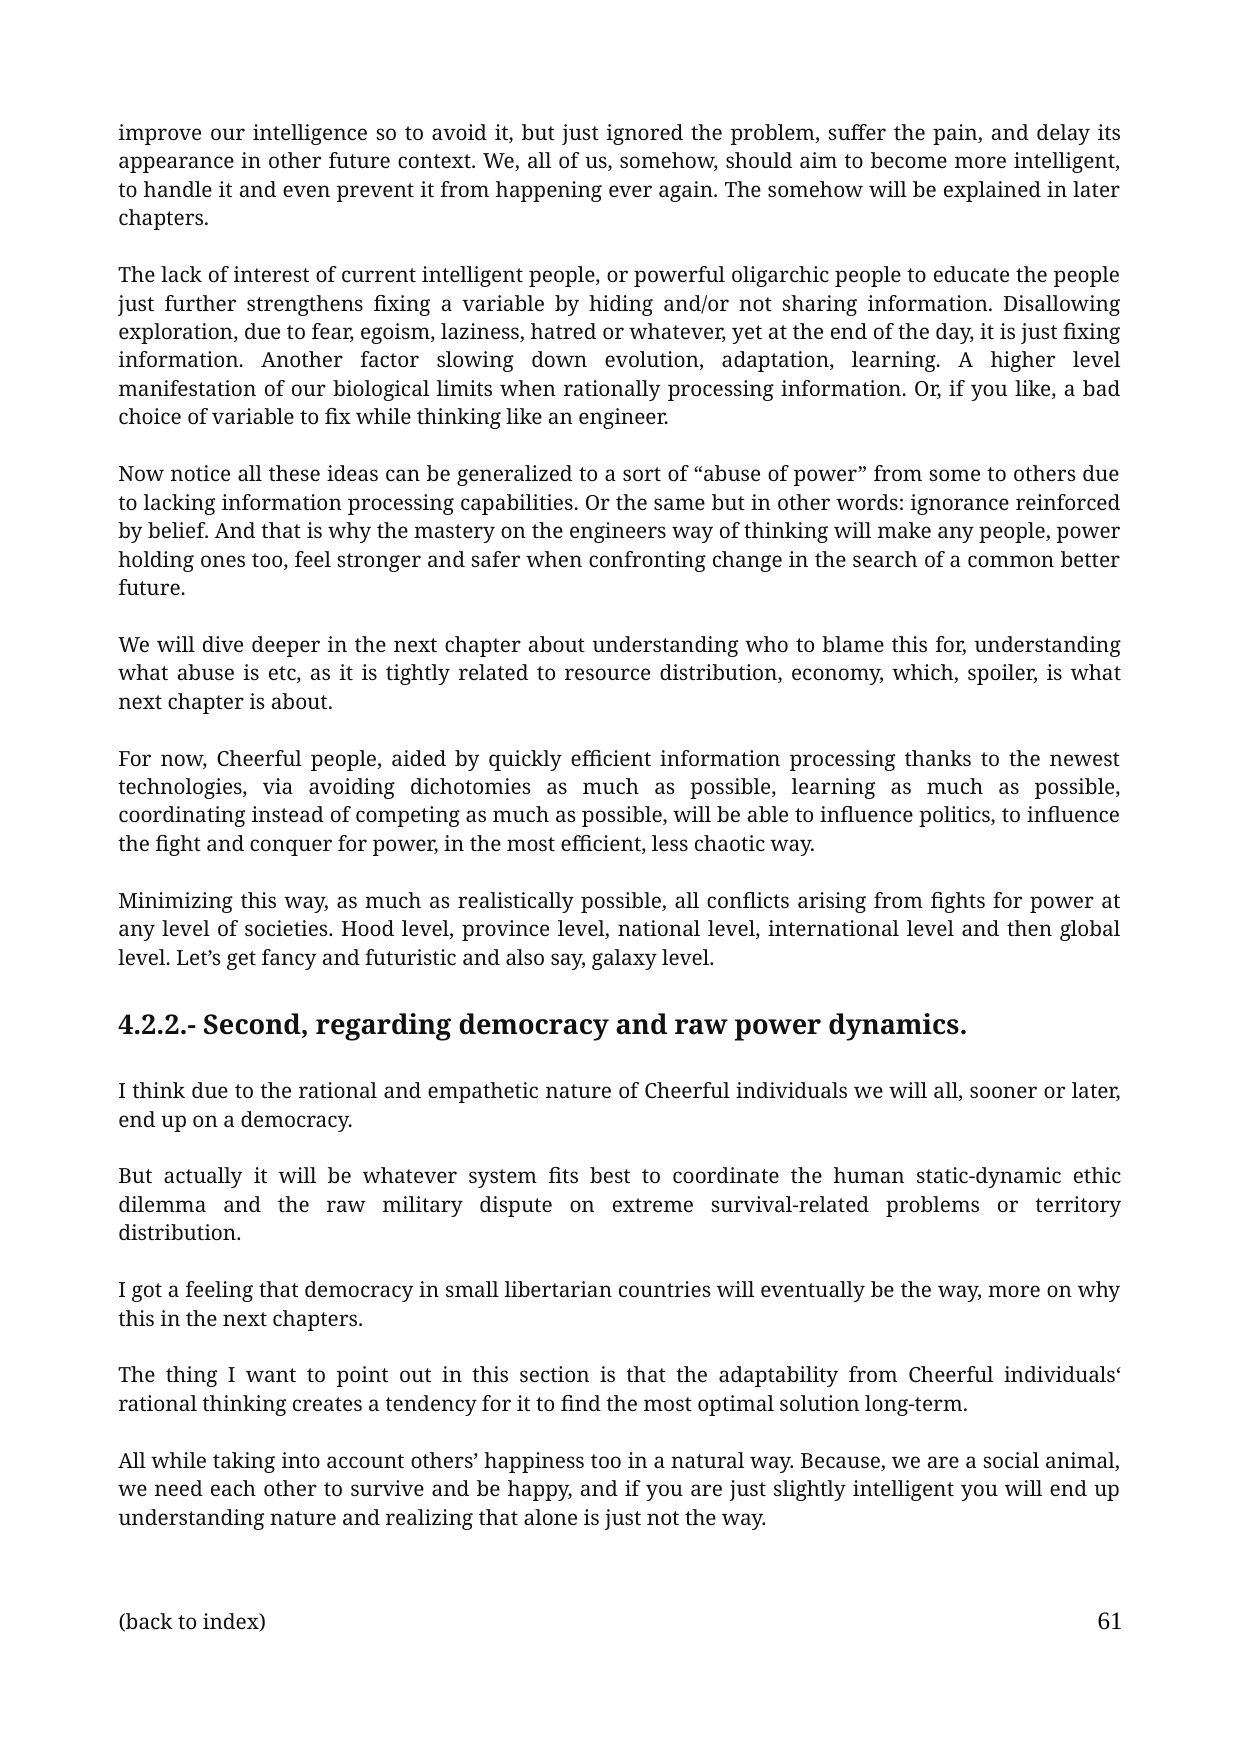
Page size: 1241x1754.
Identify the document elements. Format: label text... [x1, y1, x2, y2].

text improve our intelligence so to avoid it, but just ignored the problem, suffer the pain, and delay its appearance in other future context. We, all of us, somehow, should aim to become more intelligent, to handle it and even prevent it from happening ever again. The somehow will be explained in later chapters. [118, 118, 1122, 232]
text But actually it will be whatever system fits best to coordinate the human static-dynamic ethic dilemma and the raw military dispute on extreme survival-related problems or territory distribution. [118, 1162, 1122, 1247]
text Now notice all these ideas can be generalized to a sort of “abuse of power” from some to others due to lacking information processing capabilities. Or the same but in other words: ignorance reinforced by belief. And that is why the mastery on the engineers way of thinking will make any people, power holding ones too, feel stronger and safer when confronting change in the search of a common better future. [118, 459, 1122, 602]
text 4.2.2.- Second, regarding democracy and raw power dynamics. [118, 1005, 1122, 1042]
text The thing I want to point out in this section is that the adaptability from Cheerful individuals‘ rational thinking creates a tendency for it to find the most optimal solution long-term. [118, 1361, 1122, 1417]
text I got a feeling that democracy in small libertarian countries will eventually be the way, more on why this in the next chapters. [118, 1275, 1122, 1332]
text Minimizing this way, as much as realistically possible, all conflicts arising from fights for power at any level of societies. Hood level, province level, national level, international level and then global level. Let’s get fancy and futuristic and also say, galaxy level. [118, 886, 1122, 971]
text All while taking into account others’ happiness too in a natural way. Because, we are a social animal, we need each other to survive and be happy, and if you are just slightly intelligent you will end up understanding nature and realizing that alone is just not the way. [118, 1446, 1122, 1531]
text We will dive deeper in the next chapter about understanding who to blame this for, understanding what abuse is etc, as it is tightly related to resource distribution, economy, which, spoiler, is what next chapter is about. [118, 630, 1122, 715]
text For now, Cheerful people, aided by quickly efficient information processing thanks to the newest technologies, via avoiding dichotomies as much as possible, learning as much as possible, coordinating instead of competing as much as possible, will be able to influence politics, to influence the fight and conquer for power, in the most efficient, less chaotic way. [118, 744, 1122, 857]
text The lack of interest of current intelligent people, or powerful oligarchic people to educate the people just further strengthens fixing a variable by hiding and/or not sharing information. Disallowing exploration, due to fear, egoism, laziness, hatred or whatever, yet at the end of the day, it is just fixing information. Another factor slowing down evolution, adaptation, learning. A higher level manifestation of our biological limits when rationally processing information. Or, if you like, a bad choice of variable to fix while thinking like an engineer. [118, 260, 1122, 431]
text I think due to the rational and empathetic nature of Cheerful individuals we will all, sooner or later, end up on a democracy. [118, 1076, 1122, 1133]
